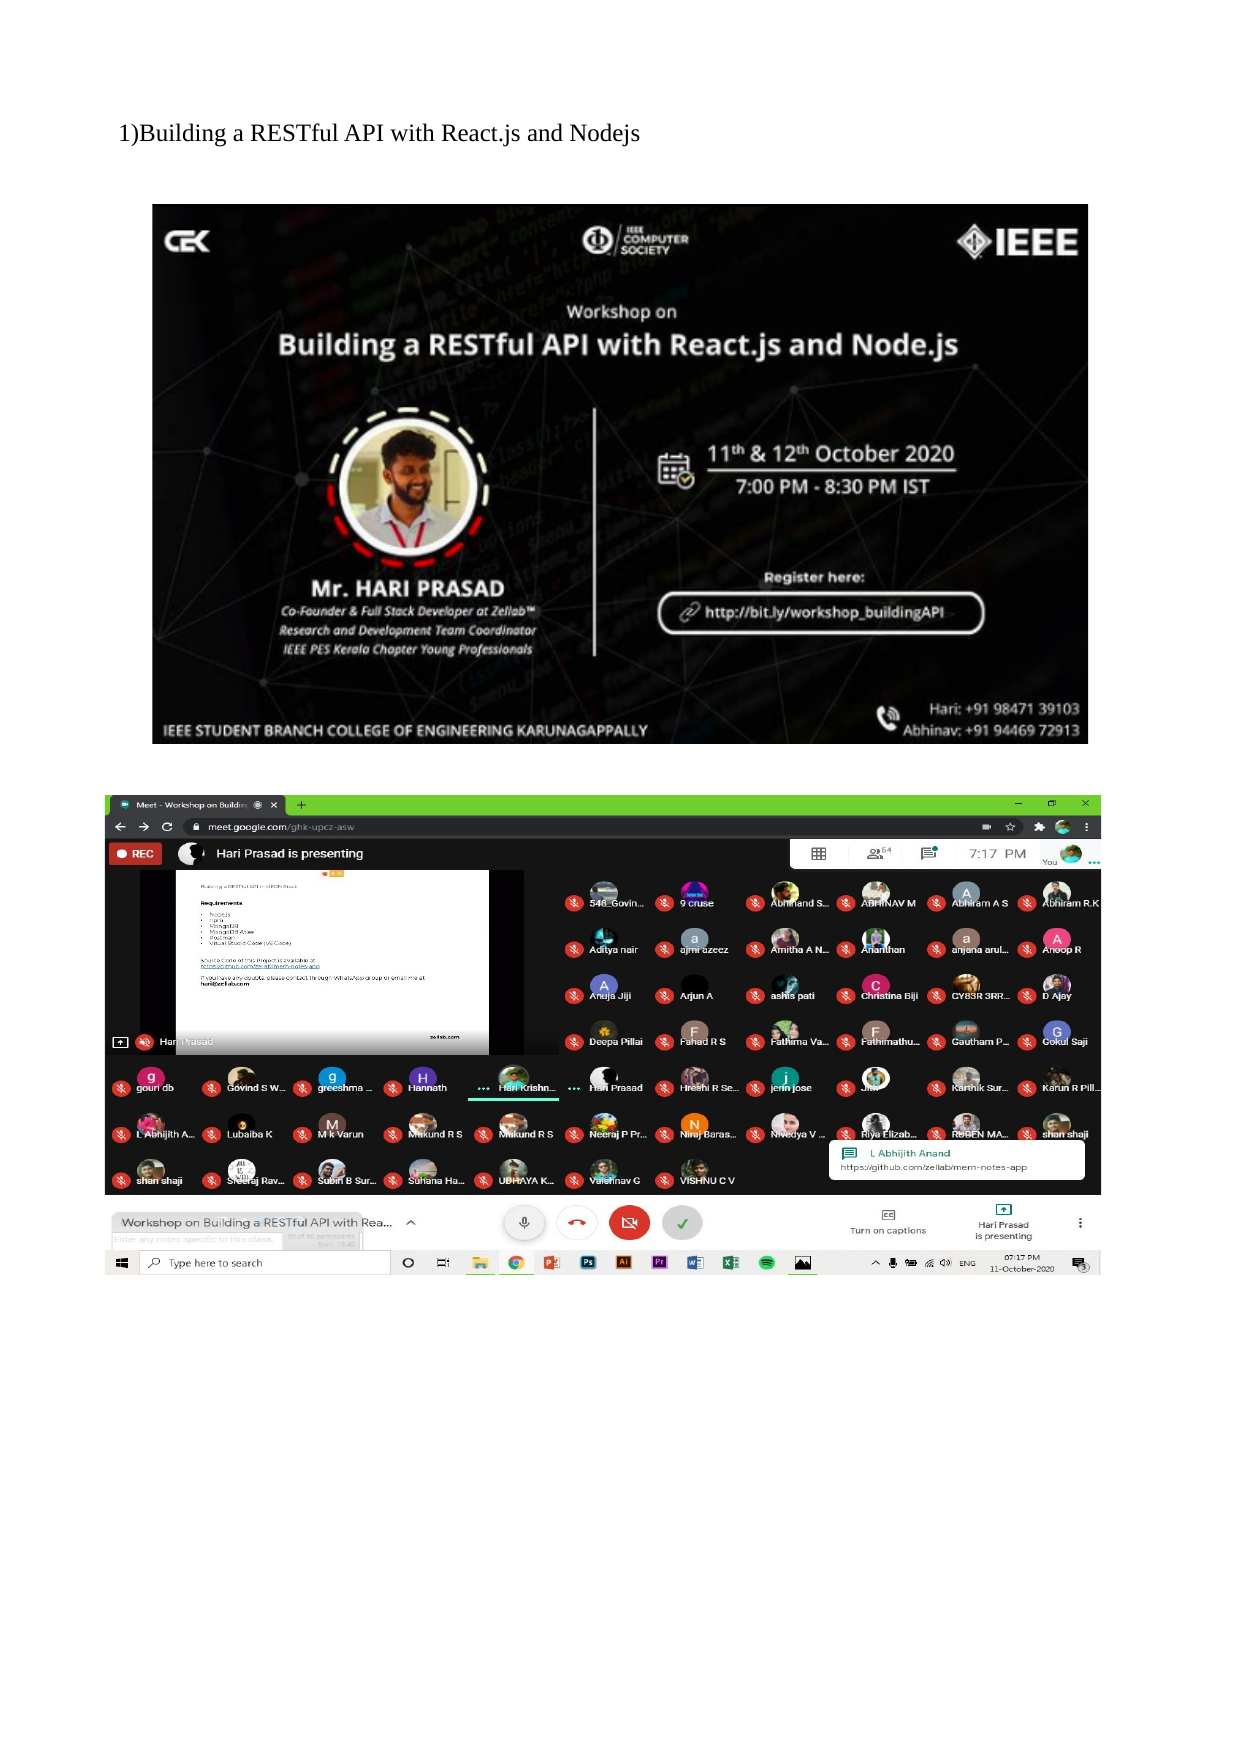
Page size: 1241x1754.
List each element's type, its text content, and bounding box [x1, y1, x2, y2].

text 1)Building a RESTful API with React.js and Nodejs [118, 118, 1122, 147]
picture [152, 204, 1089, 744]
picture [104, 795, 1102, 1275]
